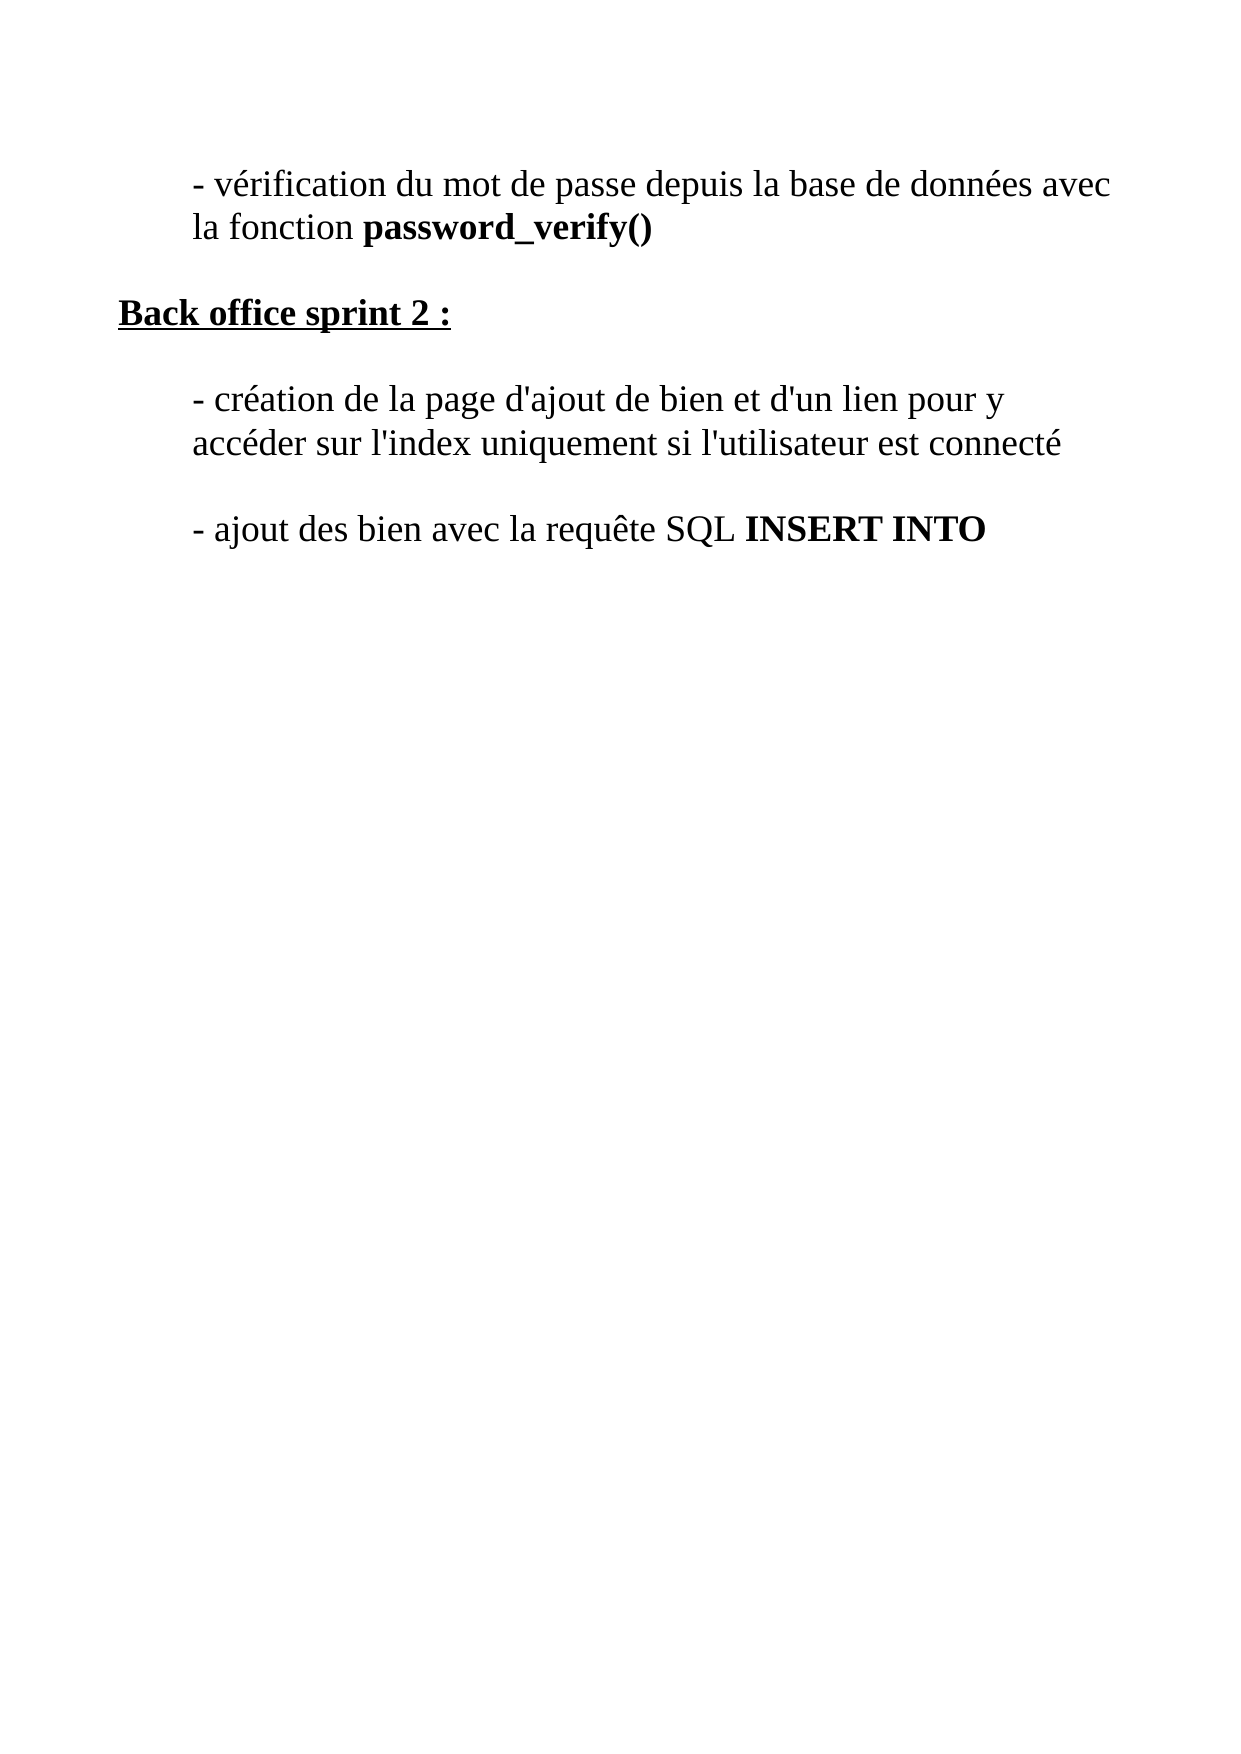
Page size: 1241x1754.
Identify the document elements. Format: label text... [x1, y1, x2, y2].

text - ajout des bien avec la requête SQL INSERT INTO [118, 506, 1122, 549]
text - vérification du mot de passe depuis la base de données avec la fonction password_verify() [118, 161, 1122, 247]
text - création de la page d'ajout de bien et d'un lien pour y accéder sur l'index uniquement si l'utilisateur est connecté [118, 377, 1122, 463]
text Back office sprint 2 : [118, 291, 1122, 334]
